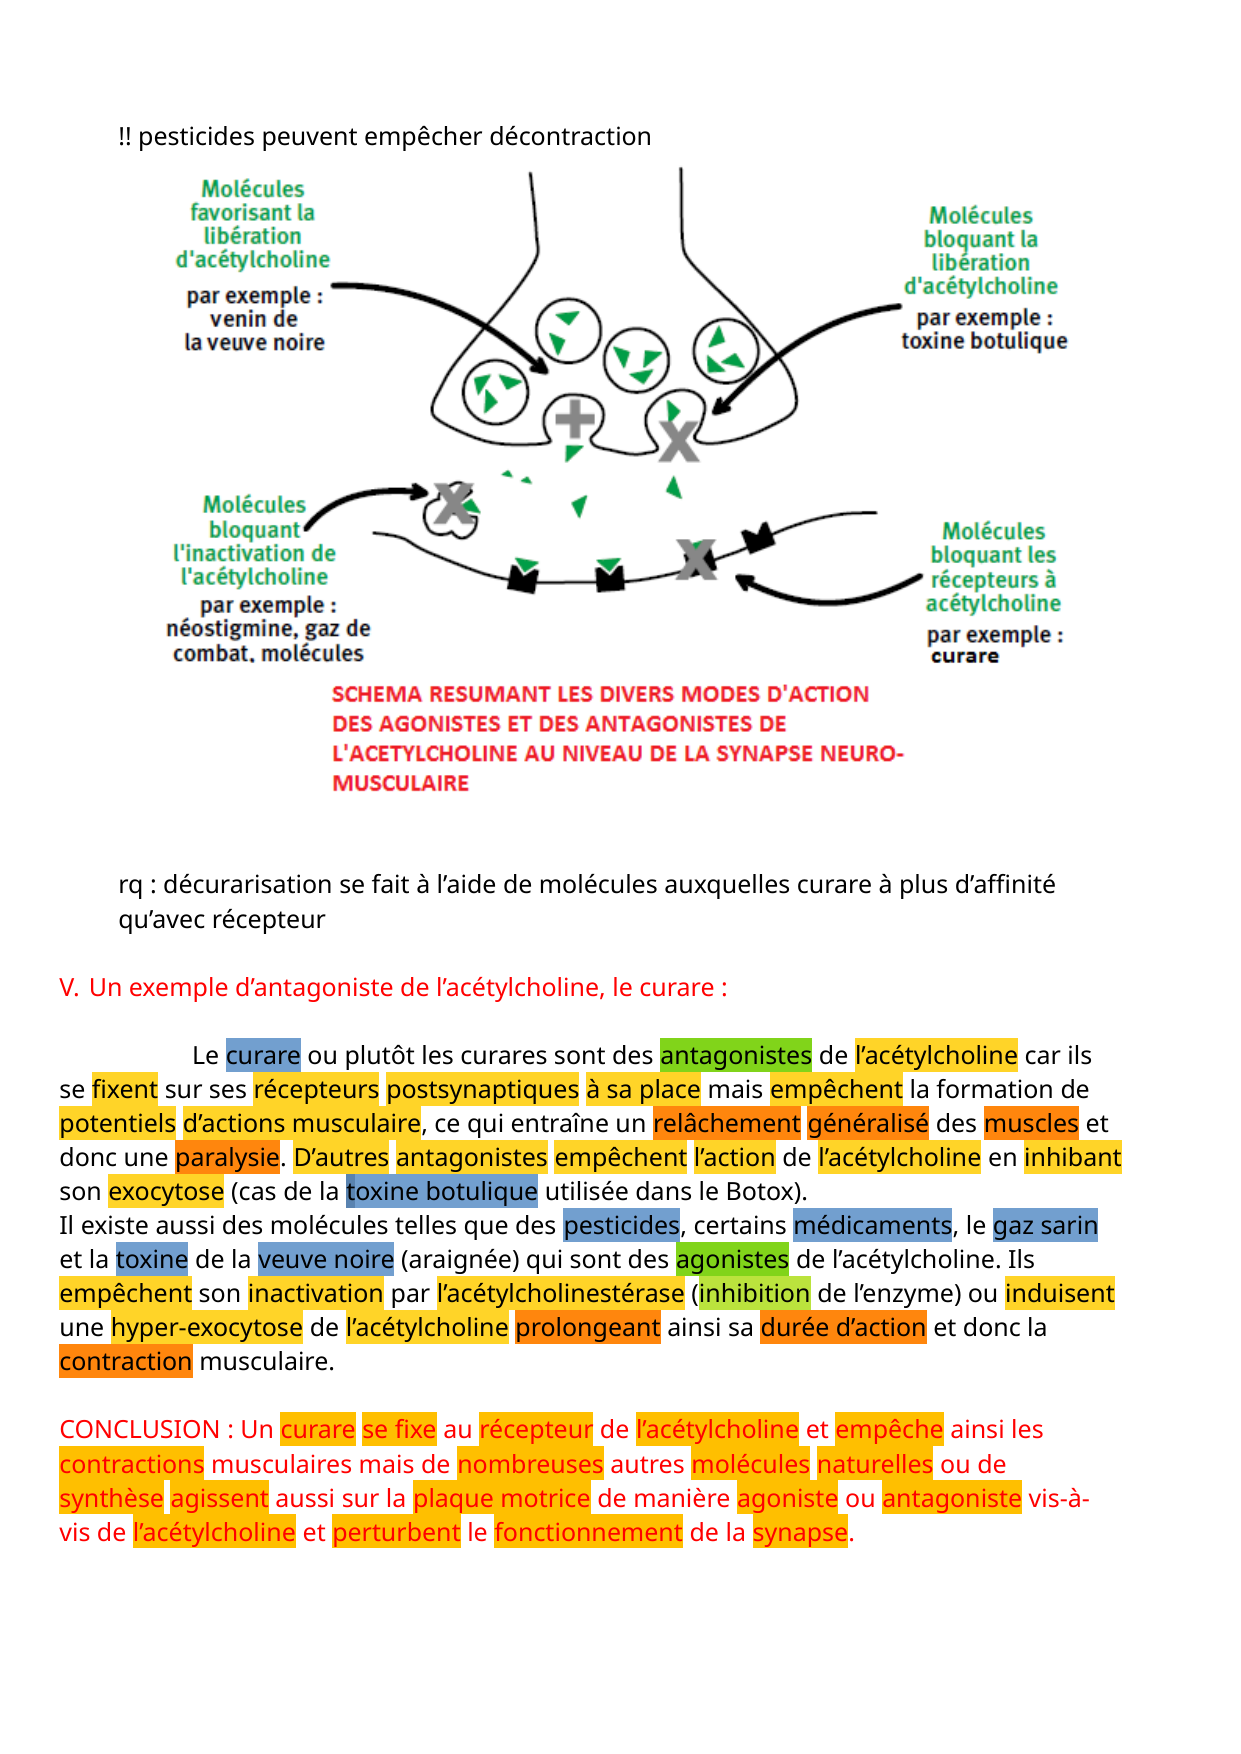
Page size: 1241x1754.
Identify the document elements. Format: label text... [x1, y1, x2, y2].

text V. Un exemple d’antagoniste de l’acétylcholine, le curare : [59, 969, 1122, 1003]
text Il existe aussi des molécules telles que des pesticides, certains médicaments, le gaz sarin et la toxine de la veuve noire (araignée) qui sont des agonistes de l’acétylcholine. Ils empêchent son inactivation par l’acétylcholinestérase (inhibition de l’enzyme) ou induisent une hyper-exocytose de l’acétylcholine prolongeant ainsi sa durée d’action et donc la contraction musculaire. [59, 1208, 1122, 1378]
text CONCLUSION : Un curare se fixe au récepteur de l’acétylcholine et empêche ainsi les contractions musculaires mais de nombreuses autres molécules naturelles ou de synthèse agissent aussi sur la plaque motrice de manière agoniste ou antagoniste vis-à-vis de l’acétylcholine et perturbent le fonctionnement de la synapse. [59, 1412, 1107, 1548]
text Le curare ou plutôt les curares sont des antagonistes de l’acétylcholine car ils se fixent sur ses récepteurs postsynaptiques à sa place mais empêchent la formation de potentiels d’actions musculaire, ce qui entraîne un relâchement généralisé des muscles et donc une paralysie. D’autres antagonistes empêchent l’action de l’acétylcholine en inhibant son exocytose (cas de la toxine botulique utilisée dans le Botox). [59, 1037, 1122, 1208]
picture [137, 152, 1103, 799]
text rq : décurarisation se fait à l’aide de molécules auxquelles curare à plus d’affinité qu’avec récepteur [118, 867, 1122, 935]
text !! pesticides peuvent empêcher décontraction [118, 118, 1122, 152]
